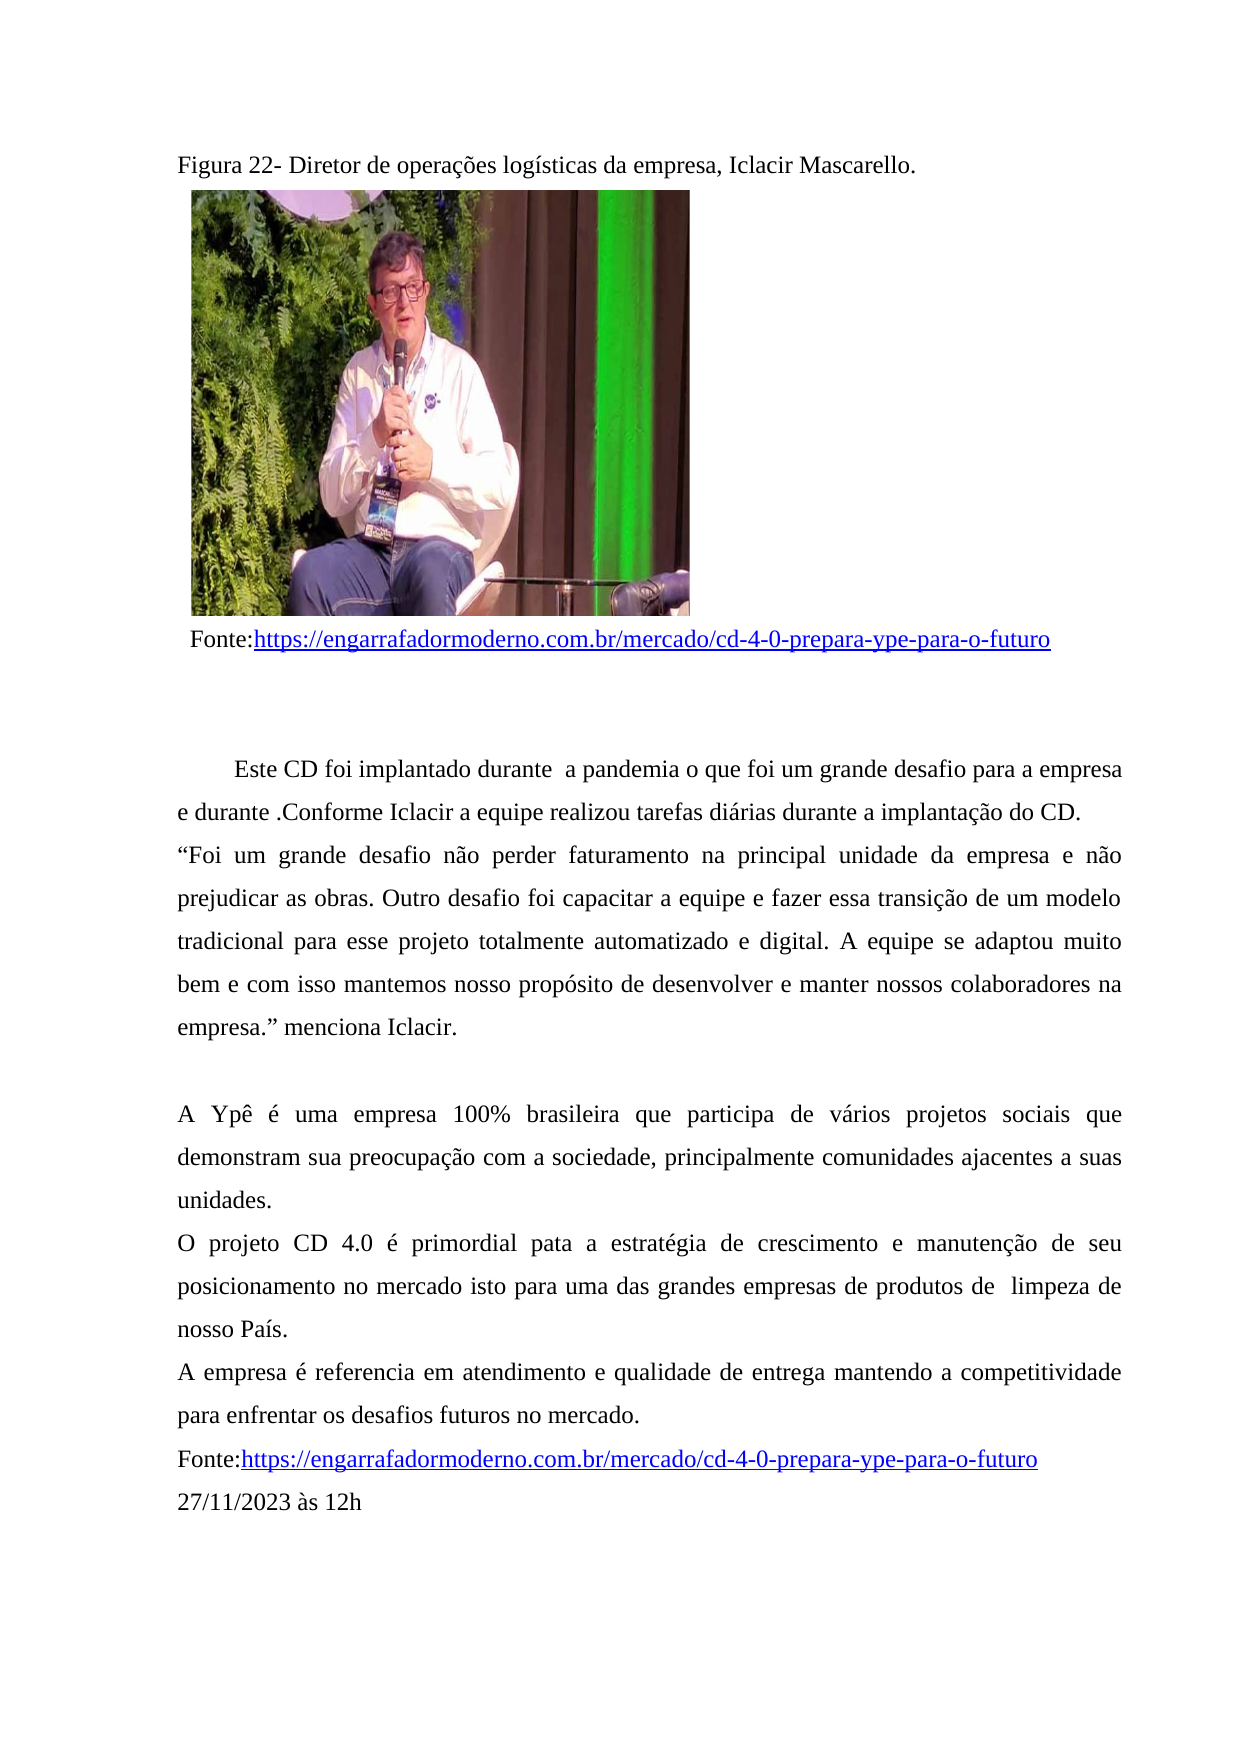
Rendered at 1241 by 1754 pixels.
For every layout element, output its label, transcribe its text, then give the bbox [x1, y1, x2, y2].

text Este CD foi implantado durante a pandemia o que foi um grande desafio para a empresa e durante .Conforme Iclacir a equipe realizou tarefas diárias durante a implantação do CD. [177, 754, 1123, 826]
text O projeto CD 4.0 é primordial pata a estratégia de crescimento e manutenção de seu posicionamento no mercado isto para uma das grandes empresas de produtos de limpeza de nosso País. [177, 1228, 1123, 1343]
text Fonte:https://engarrafadormoderno.com.br/mercado/cd-4-0-prepara-ype-para-o-futuro [177, 1444, 1123, 1472]
picture [191, 190, 690, 616]
text A Ypê é uma empresa 100% brasileira que participa de vários projetos sociais que demonstram sua preocupação com a sociedade, principalmente comunidades ajacentes a suas unidades. [177, 1099, 1123, 1214]
text 27/11/2023 às 12h [177, 1487, 1123, 1516]
text Figura 22- Diretor de operações logísticas da empresa, Iclacir Mascarello. [177, 150, 1123, 179]
text Fonte:https://engarrafadormoderno.com.br/mercado/cd-4-0-prepara-ype-para-o-futuro [177, 624, 1123, 653]
text A empresa é referencia em atendimento e qualidade de entrega mantendo a competitividade para enfrentar os desafios futuros no mercado. [177, 1357, 1123, 1429]
text “Foi um grande desafio não perder faturamento na principal unidade da empresa e não prejudicar as obras. Outro desafio foi capacitar a equipe e fazer essa transição de um modelo tradicional para esse projeto totalmente automatizado e digital. A equipe se adaptou muito bem e com isso mantemos nosso propósito de desenvolver e manter nossos colaboradores na empresa.” menciona Iclacir. [177, 840, 1123, 1041]
